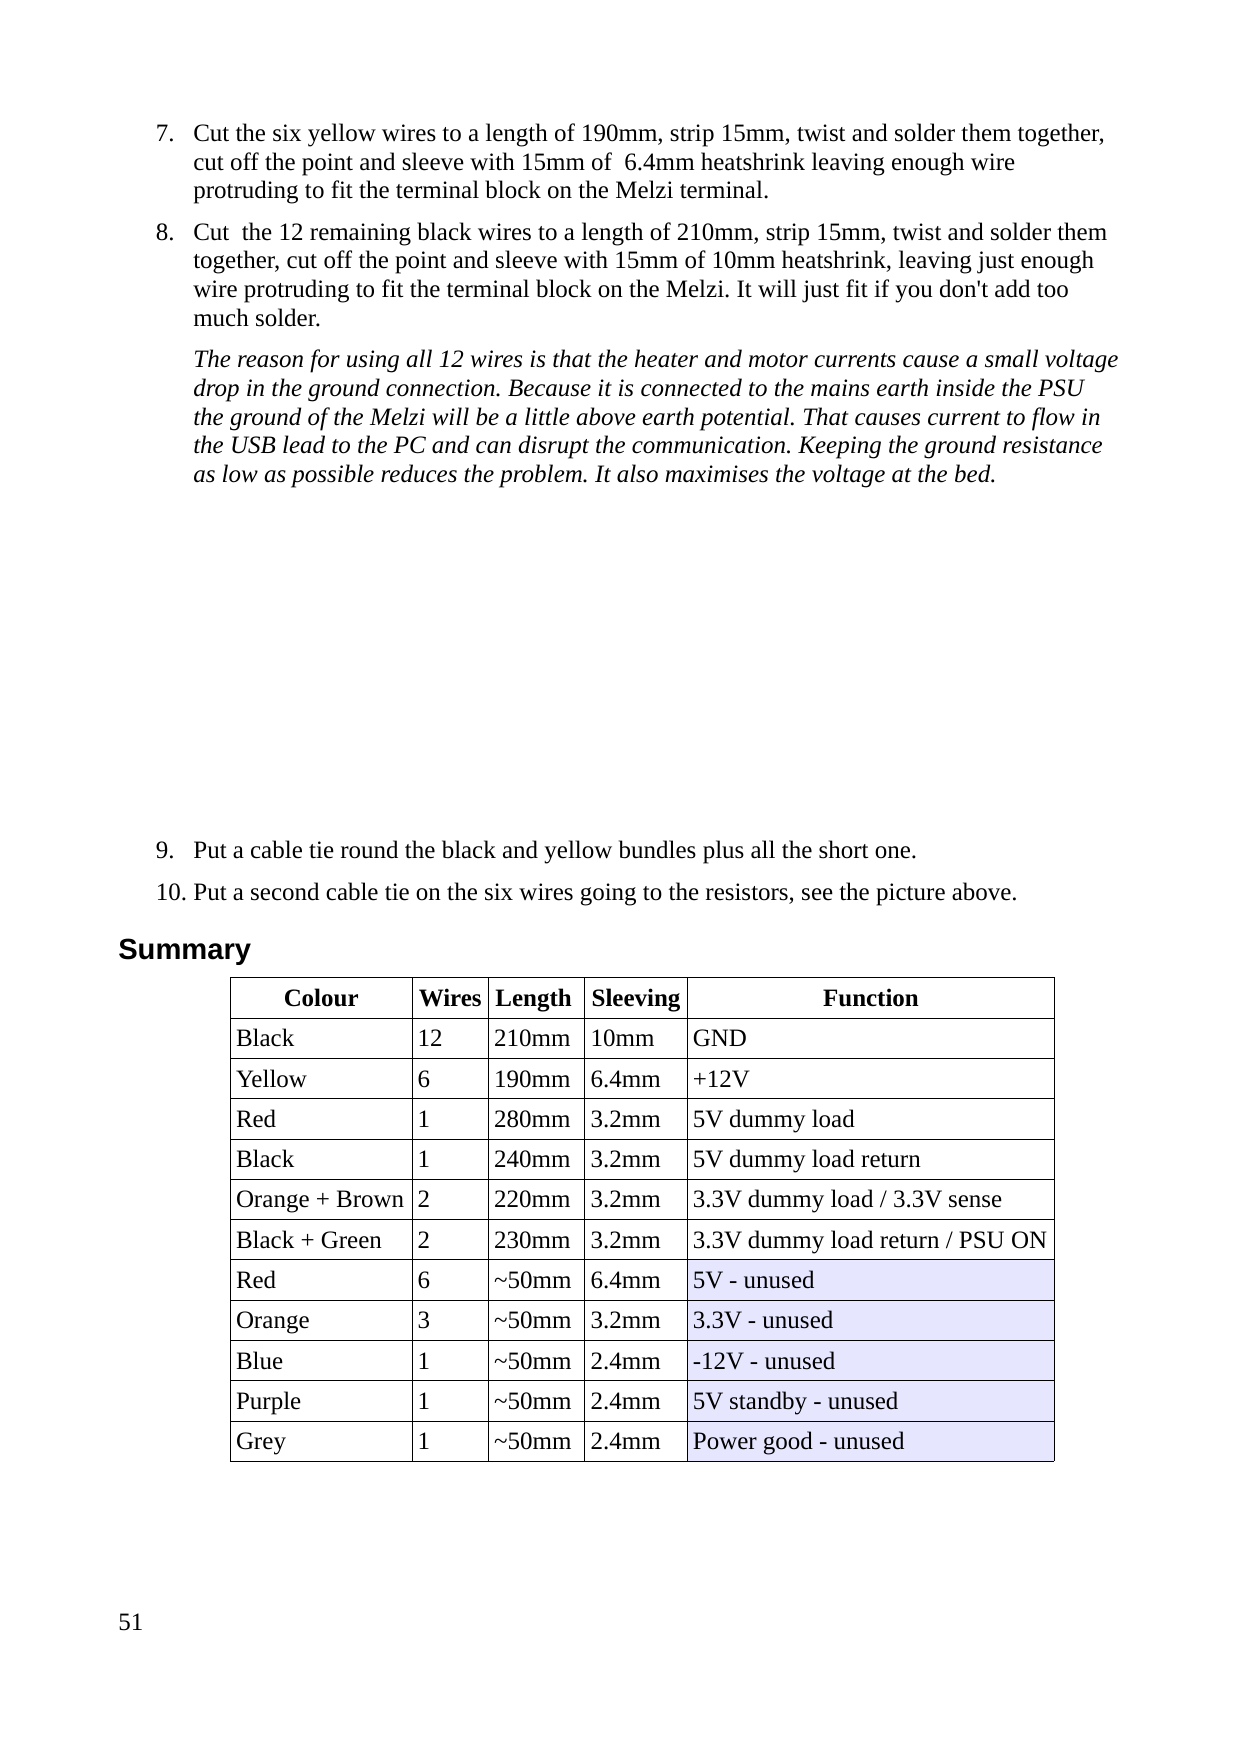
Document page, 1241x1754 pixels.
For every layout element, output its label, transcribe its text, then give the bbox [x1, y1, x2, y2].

table_cell Black [231, 1140, 412, 1179]
table_cell 3.2mm [585, 1220, 687, 1259]
table_cell ~50mm [489, 1422, 584, 1461]
table_cell 5V - unused [688, 1260, 1054, 1300]
table_cell 280mm [489, 1099, 584, 1138]
table_cell 230mm [489, 1220, 584, 1259]
table_cell 3.2mm [585, 1301, 687, 1340]
table_cell 220mm [489, 1180, 584, 1219]
table_cell ~50mm [489, 1301, 584, 1340]
table_cell 2 [413, 1220, 488, 1259]
table_cell Blue [231, 1341, 412, 1380]
table_cell 6 [413, 1260, 488, 1300]
table_cell 240mm [489, 1140, 584, 1179]
subtitle Summary [118, 932, 1122, 965]
table_cell Red [231, 1260, 412, 1300]
table_cell 1 [413, 1140, 488, 1179]
table_cell GND [688, 1019, 1054, 1058]
list Put a cable tie round the black and yellow bundles plus all the short one. [156, 836, 1122, 864]
table_cell 3.2mm [585, 1140, 687, 1179]
table_cell 1 [413, 1422, 488, 1461]
table_cell 5V dummy load [688, 1099, 1054, 1138]
table_cell 3.2mm [585, 1099, 687, 1138]
table_cell 6 [413, 1059, 488, 1098]
table_cell +12V [688, 1059, 1054, 1098]
table_header [118, 501, 453, 836]
list Cut the six yellow wires to a length of 190mm, strip 15mm, twist and solder them together, cut off the point and sleeve with 15mm of 6.4mm heatshrink leaving enough wire protruding to fit the terminal block on the Melzi terminal. [156, 118, 1122, 204]
table_cell 2.4mm [585, 1381, 687, 1421]
table_cell 3 [413, 1301, 488, 1340]
table_header [788, 501, 1122, 836]
table_cell 3.3V - unused [688, 1301, 1054, 1340]
table_header [453, 501, 787, 836]
table_cell 5V standby - unused [688, 1381, 1054, 1421]
table_cell Orange [231, 1301, 412, 1340]
table_cell Power good - unused [688, 1422, 1054, 1461]
table_cell 5V dummy load return [688, 1140, 1054, 1179]
list Cut the 12 remaining black wires to a length of 210mm, strip 15mm, twist and solder them together, cut off the point and sleeve with 15mm of 10mm heatshrink, leaving just enough wire protruding to fit the terminal block on the Melzi. It will just fit if you don't add too much solder. [156, 217, 1122, 332]
table_header Colour [231, 978, 412, 1017]
table_cell 3.3V dummy load / 3.3V sense [688, 1180, 1054, 1219]
table_cell Grey [231, 1422, 412, 1461]
table_cell Orange + Brown [231, 1180, 412, 1219]
list Put a second cable tie on the six wires going to the resistors, see the picture above. [156, 877, 1122, 906]
table_cell Yellow [231, 1059, 412, 1098]
table_cell 3.2mm [585, 1180, 687, 1219]
table_cell 190mm [489, 1059, 584, 1098]
table_header Length [489, 978, 584, 1017]
table_cell 1 [413, 1099, 488, 1138]
table_cell ~50mm [489, 1260, 584, 1300]
table_cell ~50mm [489, 1341, 584, 1380]
table_cell 1 [413, 1381, 488, 1421]
table_cell 2.4mm [585, 1341, 687, 1380]
table_cell ~50mm [489, 1381, 584, 1421]
list The reason for using all 12 wires is that the heater and motor currents cause a small voltage drop in the ground connection. Because it is connected to the mains earth inside the PSU the ground of the Melzi will be a little above earth potential. That causes current to flow in the USB lead to the PC and can disrupt the communication. Keeping the ground resistance as low as possible reduces the problem. It also maximises the voltage at the bed. [156, 344, 1122, 488]
table_cell 12 [413, 1019, 488, 1058]
table_cell 10mm [585, 1019, 687, 1058]
table_cell 1 [413, 1341, 488, 1380]
table_cell 6.4mm [585, 1059, 687, 1098]
table_cell Black [231, 1019, 412, 1058]
table_cell 2 [413, 1180, 488, 1219]
table_cell -12V - unused [688, 1341, 1054, 1380]
table_cell Purple [231, 1381, 412, 1421]
table_header Wires [413, 978, 488, 1017]
table_cell 210mm [489, 1019, 584, 1058]
table_header Function [688, 978, 1054, 1017]
table_cell 3.3V dummy load return / PSU ON [688, 1220, 1054, 1259]
table_cell 6.4mm [585, 1260, 687, 1300]
table_header Sleeving [585, 978, 687, 1017]
table_cell Red [231, 1099, 412, 1138]
table_cell Black + Green [231, 1220, 412, 1259]
table_cell 2.4mm [585, 1422, 687, 1461]
